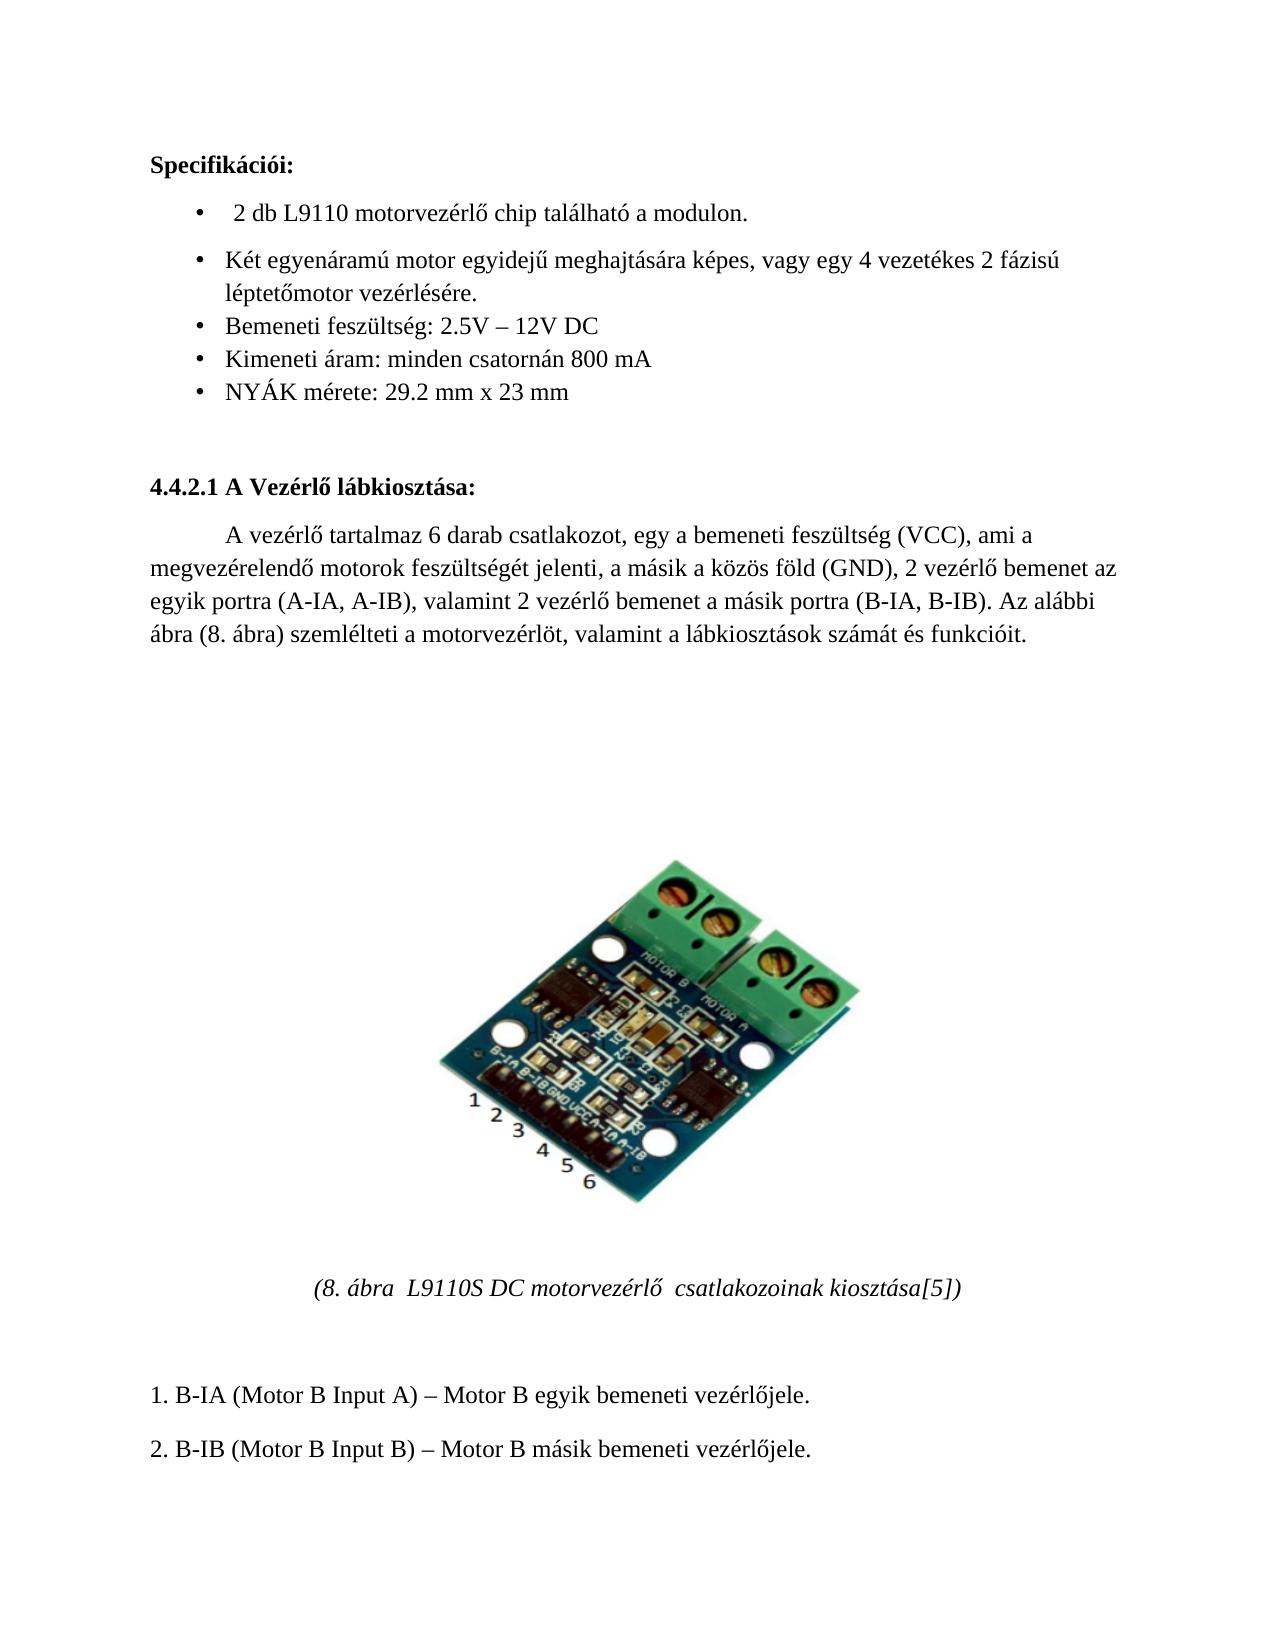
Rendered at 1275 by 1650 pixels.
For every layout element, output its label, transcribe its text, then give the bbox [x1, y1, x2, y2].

text 1. B-IA (Motor B Input A) – Motor B egyik bemeneti vezérlőjele. [150, 1380, 1125, 1409]
list 2 db L9110 motorvezérlő chip található a modulon. [196, 198, 1125, 226]
text (8. ábra L9110S DC motorvezérlő csatlakozoinak kiosztása[5]) [150, 1273, 1125, 1302]
text 4.4.2.1 A Vezérlő lábkiosztása: [150, 472, 1125, 501]
text 2. B-IB (Motor B Input B) – Motor B másik bemeneti vezérlőjele. [150, 1434, 1125, 1463]
list Bemeneti feszültség: 2.5V – 12V DC [196, 311, 1125, 340]
text A vezérlő tartalmaz 6 darab csatlakozot, egy a bemeneti feszültség (VCC), ami a megvezérelendő motorok feszültségét jelenti, a másik a közös föld (GND), 2 vezérlő bemenet az egyik portra (A-IA, A-IB), valamint 2 vezérlő bemenet a másik portra (B-IA, B-IB). Az alábbi ábra (8. ábra) szemlélteti a motorvezérlöt, valamint a lábkiosztások számát és funkcióit. [150, 520, 1125, 648]
list Két egyenáramú motor egyidejű meghajtására képes, vagy egy 4 vezetékes 2 fázisú léptetőmotor vezérlésére. [196, 245, 1125, 307]
picture [358, 833, 990, 1241]
list NYÁK mérete: 29.2 mm x 23 mm [196, 377, 1125, 406]
list Kimeneti áram: minden csatornán 800 mA [196, 344, 1125, 373]
text Specifikációi: [150, 150, 1125, 179]
